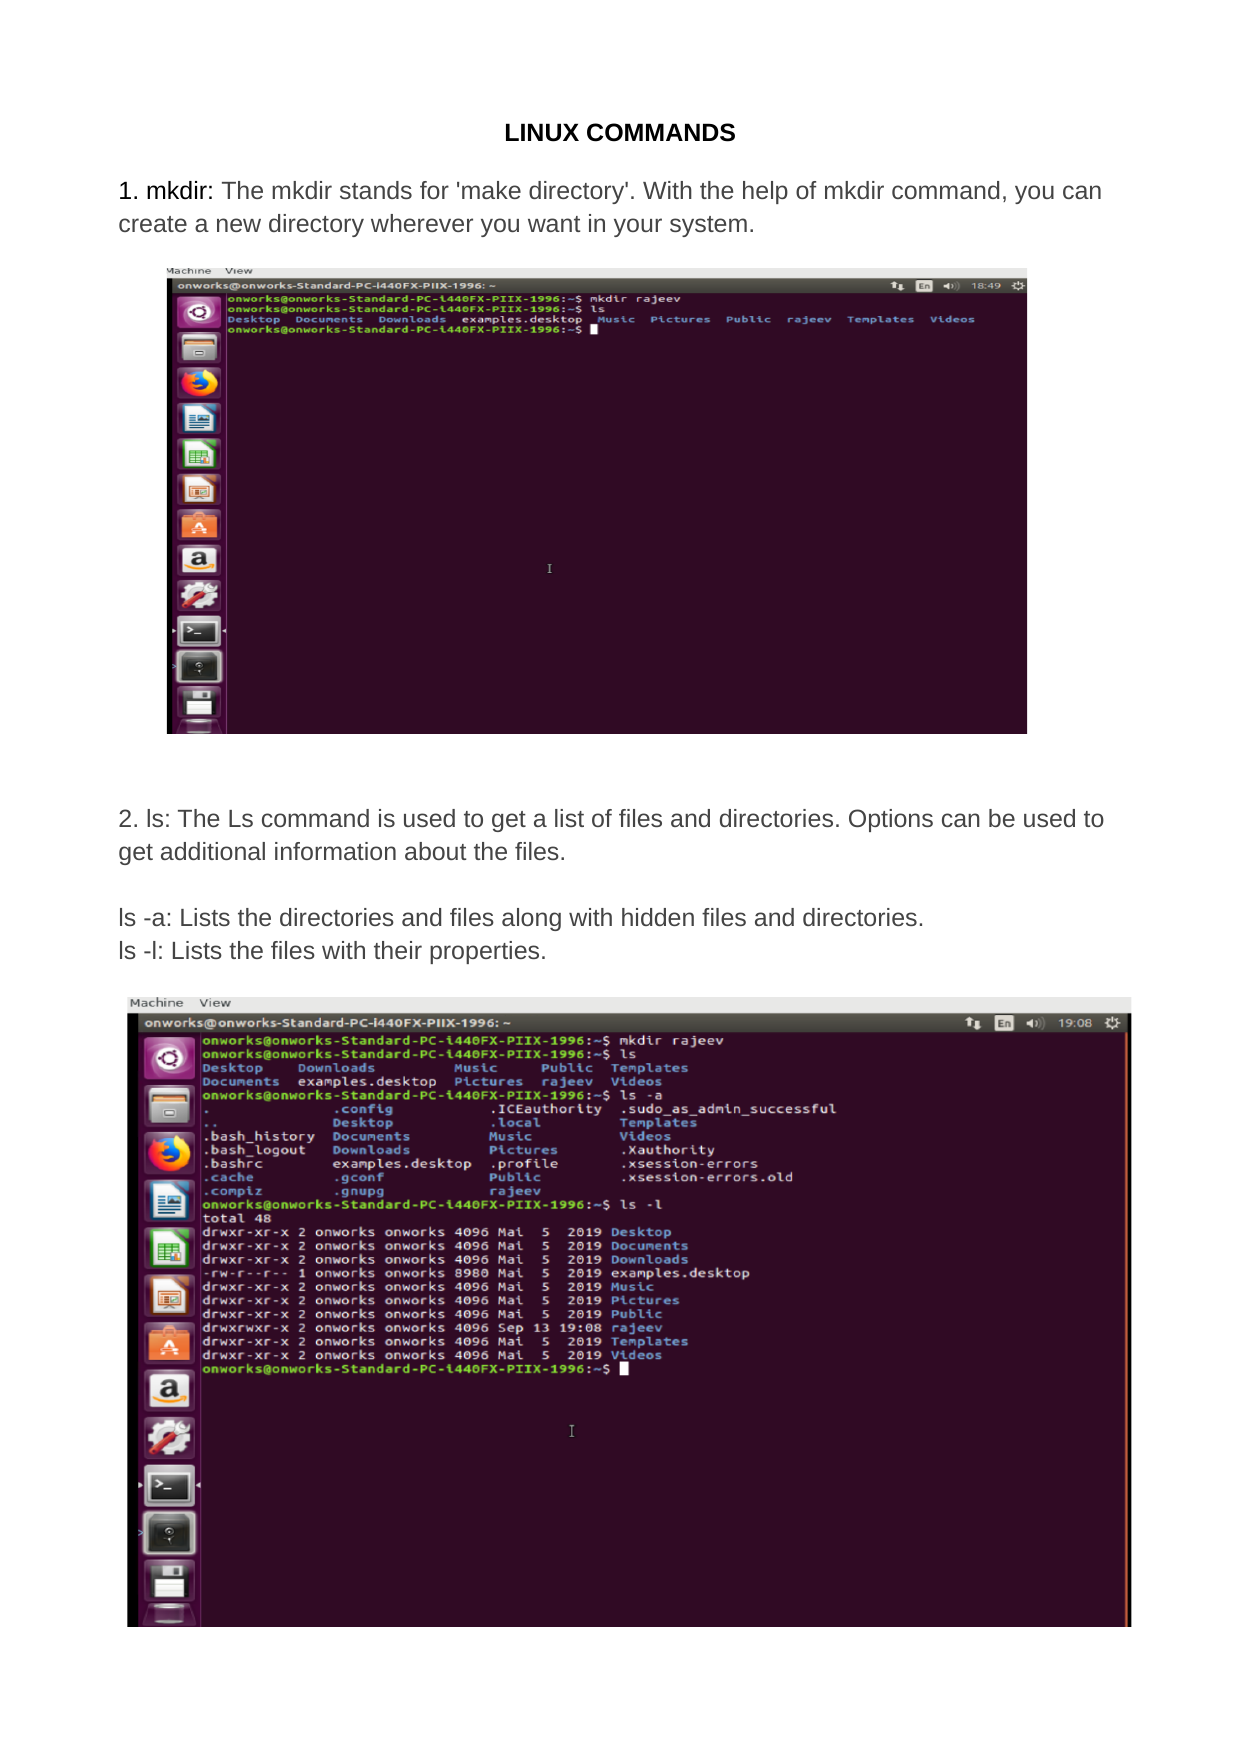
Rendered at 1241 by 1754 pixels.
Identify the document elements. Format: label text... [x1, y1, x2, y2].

picture [166, 268, 1028, 734]
text ls -a: Lists the directories and files along with hidden files and directories. [118, 903, 1122, 932]
text ls -l: Lists the files with their properties. [118, 936, 1122, 965]
picture [127, 997, 1132, 1627]
text 1. mkdir: The mkdir stands for 'make directory'. With the help of mkdir command, you can create a new directory wherever you want in your system. [118, 176, 1122, 237]
text LINUX COMMANDS [118, 118, 1122, 147]
text 2. ls: The Ls command is used to get a list of files and directories. Options can be used to get additional information about the files. [118, 804, 1122, 866]
